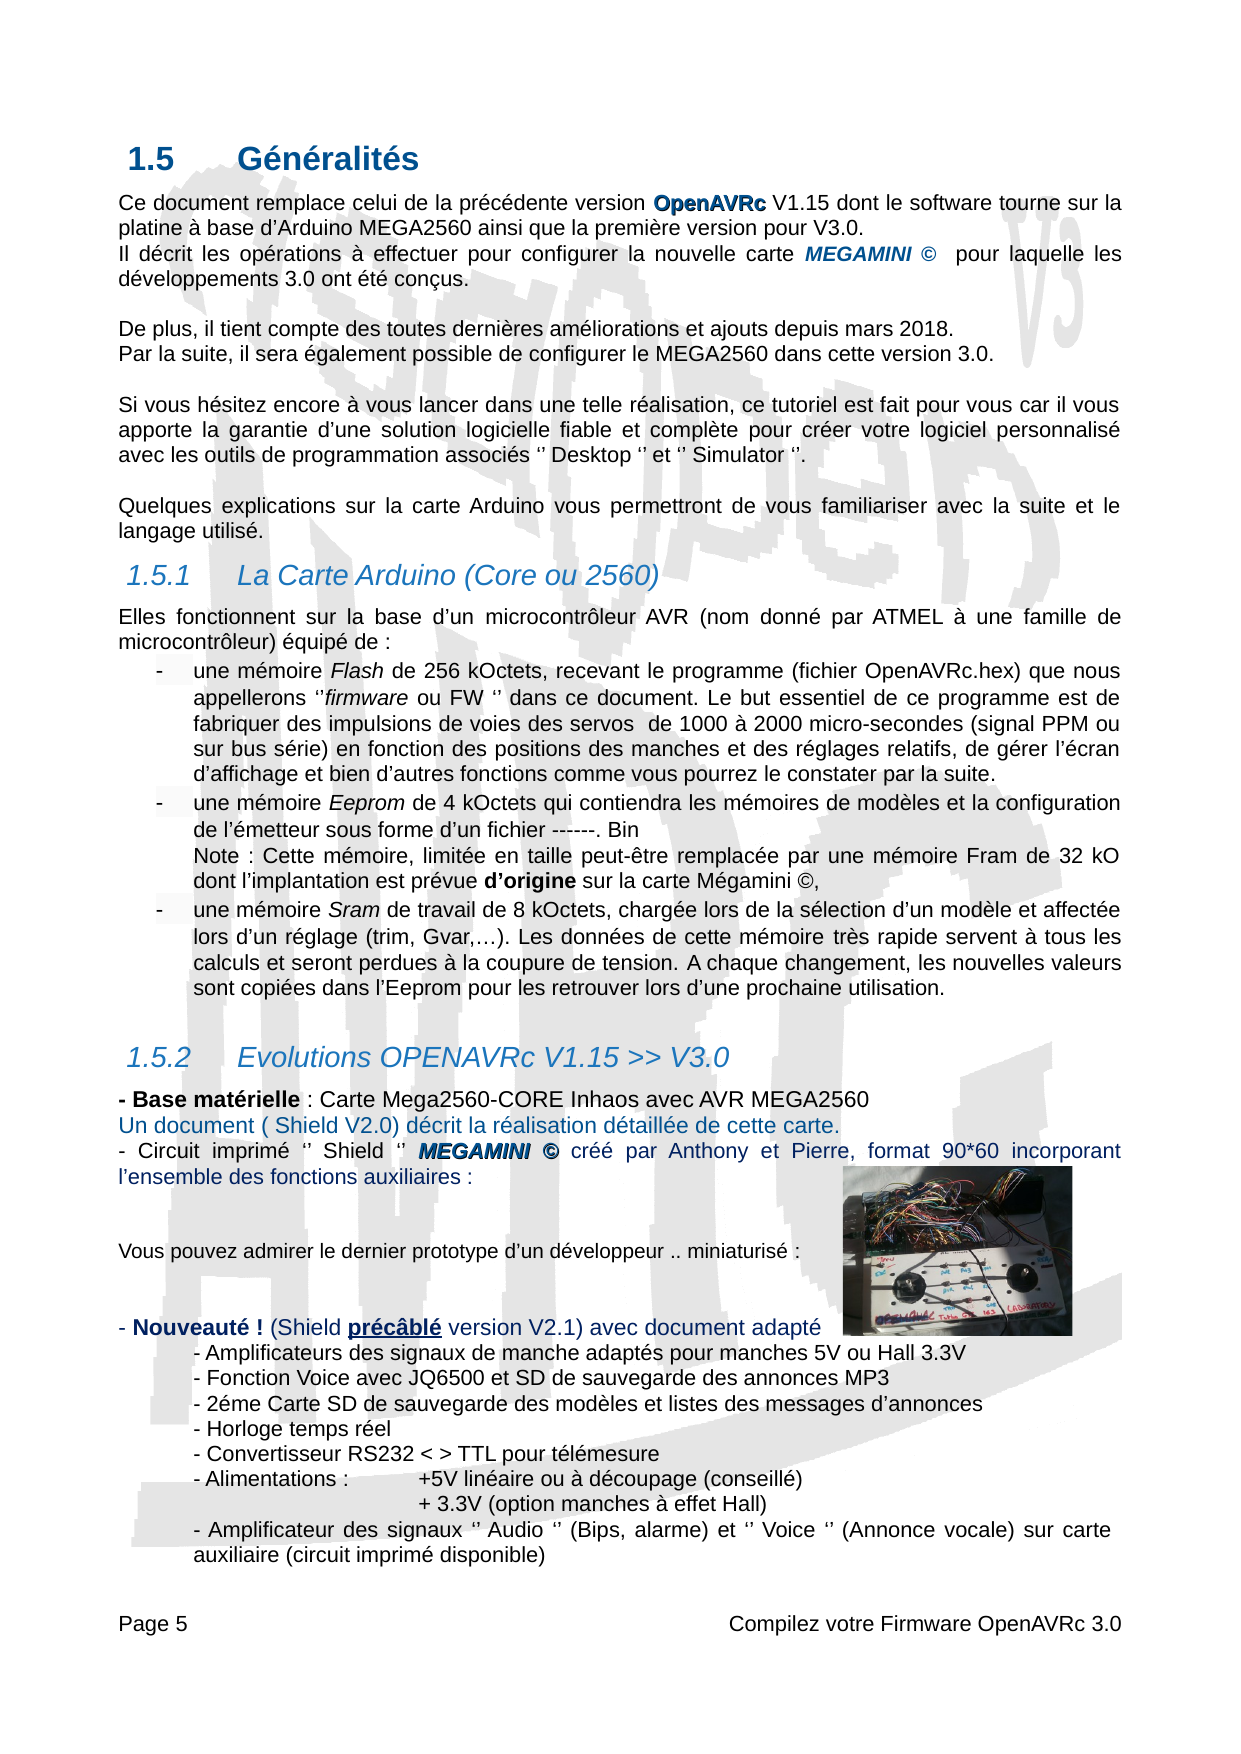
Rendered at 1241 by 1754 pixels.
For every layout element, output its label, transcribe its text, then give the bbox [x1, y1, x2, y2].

text - Circuit imprimé ‘’ Shield ‘’ MEGAMINI © créé par Anthony et Pierre, format 90*60 incorporant l’ensemble des fonctions auxiliaires : [118, 1138, 1122, 1189]
text Elles fonctionnent sur la base d’un microcontrôleur AVR (nom donné par ATMEL à une famille de microcontrôleur) équipé de : [118, 604, 1122, 654]
text Vous pouvez admirer le dernier prototype d’un développeur .. miniaturisé : [118, 1239, 842, 1263]
subtitle La Carte Arduino (Core ou 2560) [118, 558, 1122, 591]
list une mémoire Flash de 256 kOctets, recevant le programme (fichier OpenAVRc.hex) que nous appellerons ‘’firmware ou FW ‘’ dans ce document. Le but essentiel de ce programme est de fabriquer des impulsions de voies des servos de 1000 à 2000 micro-secondes (signal PPM ou sur bus série) en fonction des positions des manches et des réglages relatifs, de gérer l’écran d’affichage et bien d’autres fonctions comme vous pourrez le constater par la suite. [156, 654, 1122, 786]
text - Amplificateur des signaux ‘’ Audio ‘’ (Bips, alarme) et ‘’ Voice ‘’ (Annonce vocale) sur carte auxiliaire (circuit imprimé disponible) [118, 1516, 1122, 1567]
text - Alimentations : +5V linéaire ou à découpage (conseillé) [118, 1466, 1122, 1491]
text - Horloge temps réel [118, 1416, 1122, 1441]
text Si vous hésitez encore à vous lancer dans une telle réalisation, ce tutoriel est fait pour vous car il vous apporte la garantie d’une solution logicielle fiable et complète pour créer votre logiciel personnalisé avec les outils de programmation associés ‘’ Desktop ‘’ et ‘’ Simulator ‘’. [118, 392, 1122, 467]
subtitle Evolutions OPENAVRc V1.15 >> V3.0 [118, 1040, 1122, 1073]
text + 3.3V (option manches à effet Hall) [192, 1491, 1122, 1516]
list une mémoire Eeprom de 4 kOctets qui contiendra les mémoires de modèles et la configuration de l’émetteur sous forme d’un fichier ------. Bin [156, 786, 1122, 843]
text Par la suite, il sera également possible de configurer le MEGA2560 dans cette version 3.0. [118, 341, 1122, 367]
text - 2éme Carte SD de sauvegarde des modèles et listes des messages d’annonces [118, 1390, 1122, 1416]
text - Fonction Voice avec JQ6500 et SD de sauvegarde des annonces MP3 [118, 1365, 1122, 1390]
text Un document ( Shield V2.0) décrit la réalisation détaillée de cette carte. [118, 1112, 1122, 1138]
text Quelques explications sur la carte Arduino vous permettront de vous familiariser avec la suite et le langage utilisé. [118, 493, 1122, 543]
text - Nouveauté ! (Shield précâblé version V2.1) avec document adapté [118, 1314, 1122, 1340]
text - Base matérielle : Carte Mega2560-CORE Inhaos avec AVR MEGA2560 [118, 1086, 1122, 1112]
list une mémoire Sram de travail de 8 kOctets, chargée lors de la sélection d’un modèle et affectée lors d’un réglage (trim, Gvar,…). Les données de cette mémoire très rapide servent à tous les calculs et seront perdues à la coupure de tension. A chaque changement, les nouvelles valeurs sont copiées dans l’Eeprom pour les retrouver lors d’une prochaine utilisation. [156, 893, 1122, 1000]
text Ce document remplace celui de la précédente version OpenAVRc V1.15 dont le software tourne sur la platine à base d’Arduino MEGA2560 ainsi que la première version pour V3.0. [118, 190, 1122, 241]
text - Convertisseur RS232 < > TTL pour télémesure [118, 1441, 1122, 1466]
text - Amplificateurs des signaux de manche adaptés pour manches 5V ou Hall 3.3V [118, 1340, 1122, 1365]
picture [842, 1166, 1073, 1336]
subtitle Généralités [118, 139, 1122, 178]
text Il décrit les opérations à effectuer pour configurer la nouvelle carte MEGAMINI © pour laquelle les développements 3.0 ont été conçus. [118, 241, 1122, 291]
list Note : Cette mémoire, limitée en taille peut-être remplacée par une mémoire Fram de 32 kO dont l’implantation est prévue d’origine sur la carte Mégamini ©, [156, 843, 1122, 893]
text De plus, il tient compte des toutes dernières améliorations et ajouts depuis mars 2018. [118, 316, 1122, 341]
